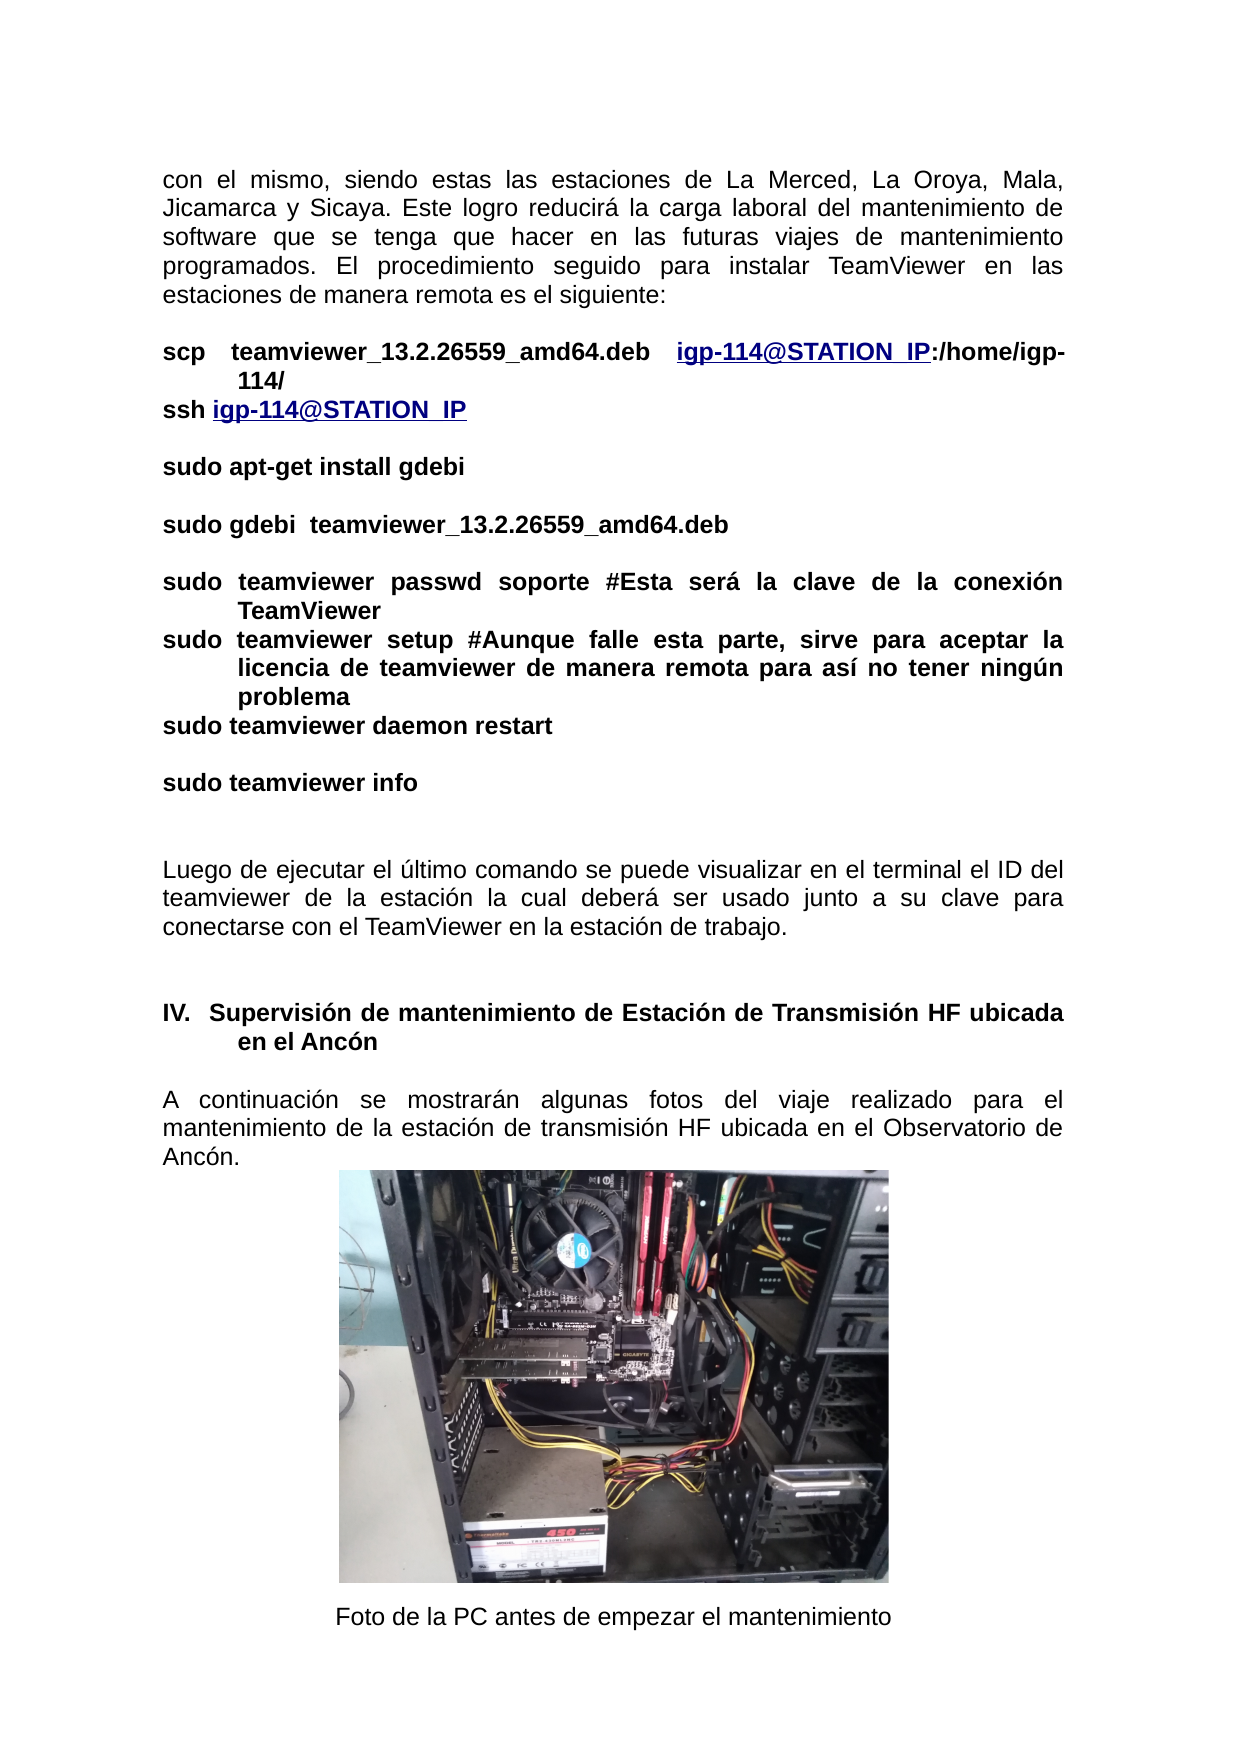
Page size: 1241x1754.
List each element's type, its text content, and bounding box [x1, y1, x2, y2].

picture [339, 1170, 889, 1583]
text sudo teamviewer passwd soporte #Esta será la clave de la conexión TeamViewer [162, 567, 1065, 624]
text scp teamviewer_13.2.26559_amd64.deb igp-114@STATION_IP:/home/igp-114/ [162, 337, 1065, 394]
text Foto de la PC antes de empezar el mantenimiento [162, 1602, 1065, 1631]
text sudo gdebi teamviewer_13.2.26559_amd64.deb [162, 509, 1065, 538]
text A continuación se mostrarán algunas fotos del viaje realizado para el mantenimiento de la estación de transmisión HF ubicada en el Observatorio de Ancón. [162, 1084, 1065, 1171]
text sudo teamviewer info [162, 768, 1065, 797]
text sudo teamviewer daemon restart [162, 711, 1065, 739]
text con el mismo, siendo estas las estaciones de La Merced, La Oroya, Mala, Jicamarca y Sicaya. Este logro reducirá la carga laboral del mantenimiento de software que se tenga que hacer en las futuras viajes de mantenimiento programados. El procedimiento seguido para instalar TeamViewer en las estaciones de manera remota es el siguiente: [162, 164, 1065, 308]
text ssh igp-114@STATION_IP [162, 394, 1065, 423]
text Luego de ejecutar el último comando se puede visualizar en el terminal el ID del teamviewer de la estación la cual deberá ser usado junto a su clave para conectarse con el TeamViewer en la estación de trabajo. [162, 854, 1065, 941]
text sudo teamviewer setup #Aunque falle esta parte, sirve para aceptar la licencia de teamviewer de manera remota para así no tener ningún problema [162, 624, 1065, 711]
list Supervisión de mantenimiento de Estación de Transmisión HF ubicada en el Ancón [162, 998, 1065, 1056]
text sudo apt-get install gdebi [162, 452, 1065, 481]
